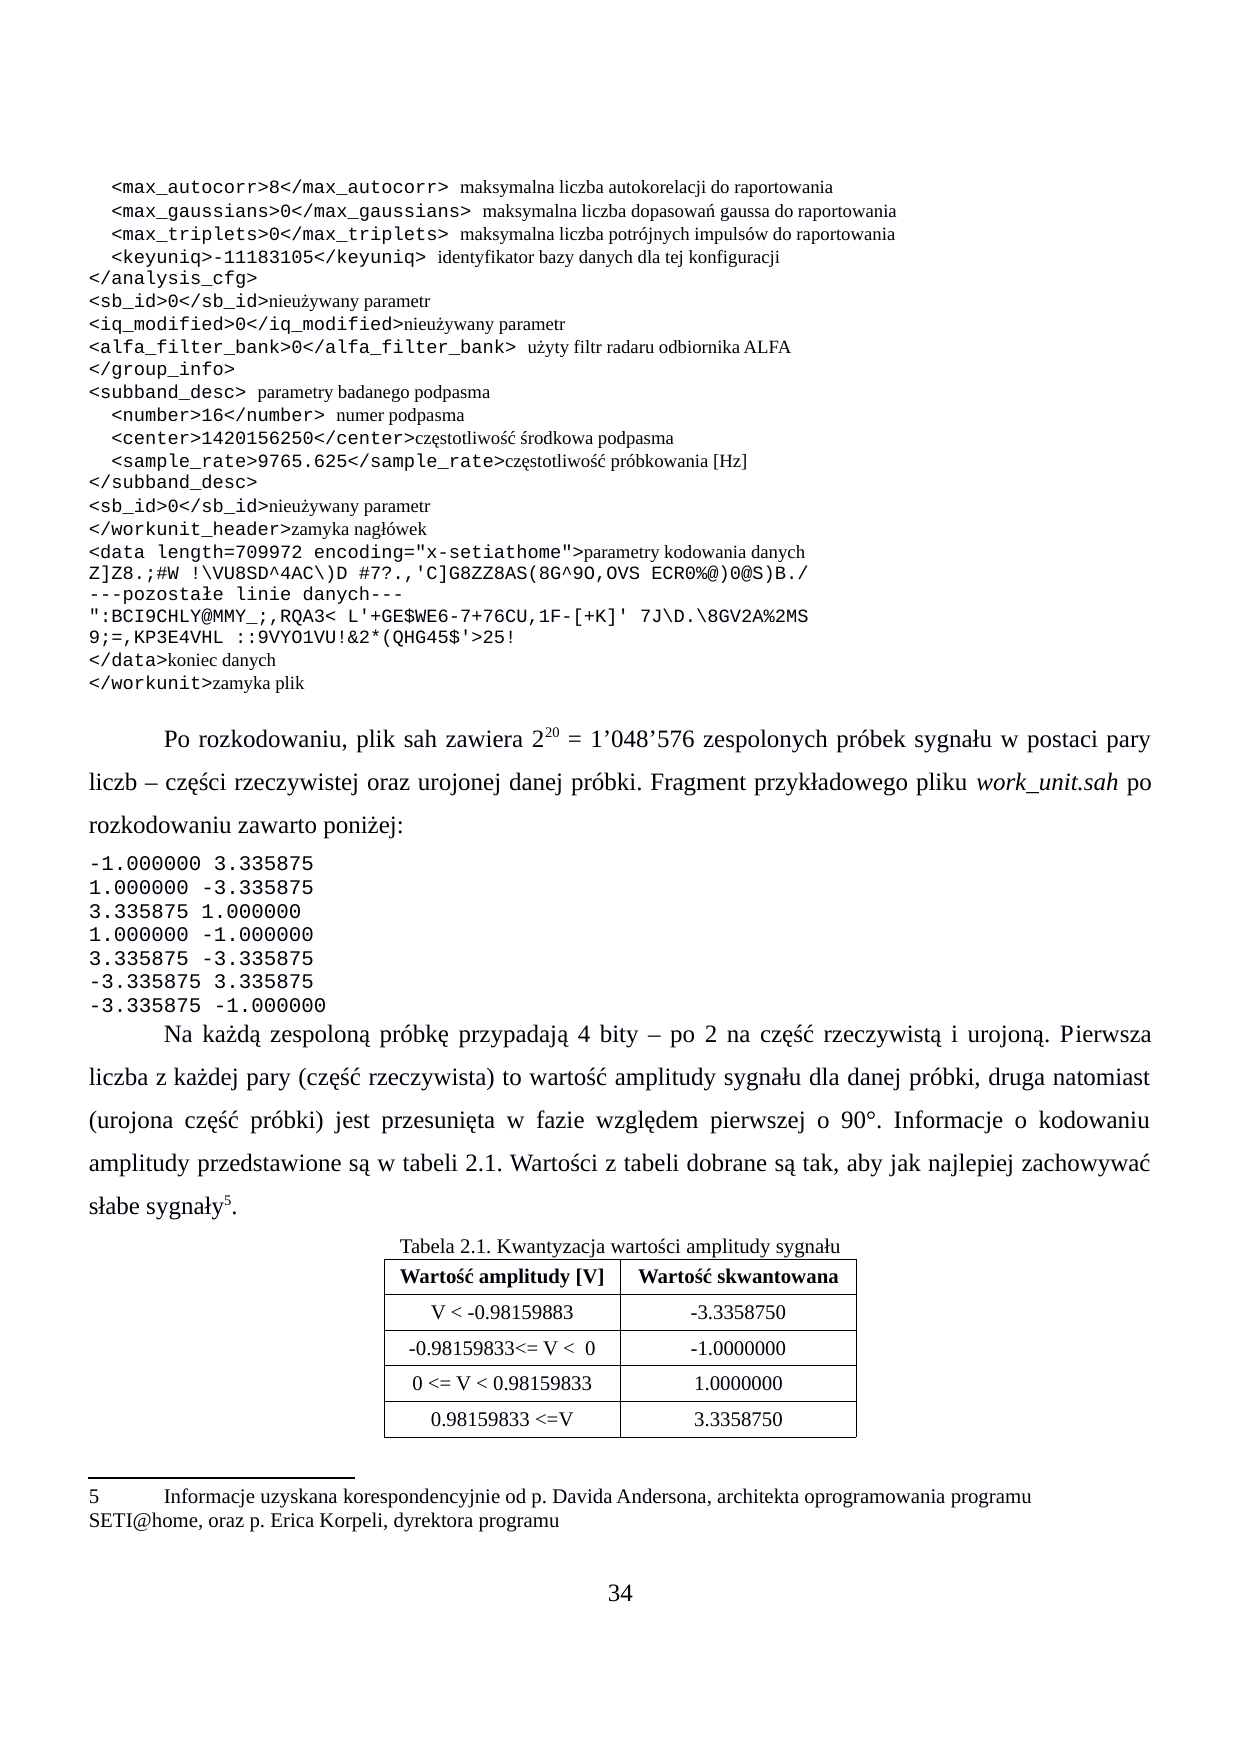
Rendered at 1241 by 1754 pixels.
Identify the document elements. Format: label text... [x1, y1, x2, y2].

text </analysis_cfg> [88, 269, 1152, 290]
text </workunit>zamyka plik [88, 672, 1152, 695]
table_cell -0.98159833<= V < 0 [385, 1331, 620, 1365]
text Po rozkodowaniu, plik sah zawiera 220 = 1’048’576 zespolonych próbek sygnału w postaci pary liczb – części rzeczywistej oraz urojonej danej próbki. Fragment przykładowego pliku work_unit.sah po rozkodowaniu zawarto poniżej: [88, 724, 1152, 839]
text ":BCI9CHLY@MMY_;,RQA3< L'+GE$WE6-7+76CU,1F-[+K]' 7J\D.\8GV2A%2MS [88, 606, 1152, 628]
table_header Wartość skwantowana [621, 1260, 856, 1294]
text <number>16</number> numer podpasma [88, 404, 1152, 427]
text -3.335875 -1.000000 [88, 995, 1152, 1019]
text 9;=,KP3E4VHL ::9VYO1VU!&2*(QHG45$'>25! [88, 628, 1152, 649]
text <keyuniq>-11183105</keyuniq> identyfikator bazy danych dla tej konfiguracji [88, 246, 1152, 269]
text Z]Z8.;#W !\VU8SD^4AC\)D #7?.,'C]G8ZZ8AS(8G^9O,OVS ECR0%@)0@S)B./ [88, 564, 1152, 585]
text </workunit_header>zamyka nagłówek [88, 518, 1152, 541]
text <iq_modified>0</iq_modified>nieużywany parametr [88, 313, 1152, 336]
table_cell 0.98159833 <=V [385, 1402, 620, 1437]
text -1.000000 3.335875 [88, 853, 1152, 877]
text <center>1420156250</center>częstotliwość środkowa podpasma [88, 427, 1152, 450]
table_cell V < -0.98159883 [385, 1295, 620, 1330]
text <sample_rate>9765.625</sample_rate>częstotliwość próbkowania [Hz] [88, 450, 1152, 473]
text <sb_id>0</sb_id>nieużywany parametr [88, 494, 1152, 518]
text -3.335875 3.335875 [88, 972, 1152, 995]
text <alfa_filter_bank>0</alfa_filter_bank> użyty filtr radaru odbiornika ALFA [88, 336, 1152, 359]
text <max_gaussians>0</max_gaussians> maksymalna liczba dopasowań gaussa do raportowania [88, 199, 1152, 223]
table_cell -3.3358750 [621, 1295, 856, 1330]
table_header Wartość amplitudy [V] [385, 1260, 620, 1294]
text <subband_desc> parametry badanego podpasma [88, 381, 1152, 404]
table_cell 3.3358750 [621, 1402, 856, 1437]
text <data length=709972 encoding="x-setiathome">parametry kodowania danych [88, 541, 1152, 564]
text 1.000000 -1.000000 [88, 924, 1152, 948]
text Tabela 2.1. Kwantyzacja wartości amplitudy sygnału [88, 1234, 1152, 1258]
table_cell 1.0000000 [621, 1366, 856, 1401]
text 3.335875 1.000000 [88, 901, 1152, 924]
text </data>koniec danych [88, 649, 1152, 672]
table_cell -1.0000000 [621, 1331, 856, 1365]
text <max_triplets>0</max_triplets> maksymalna liczba potrójnych impulsów do raportowania [88, 223, 1152, 246]
text Na każdą zespoloną próbkę przypadają 4 bity – po 2 na część rzeczywistą i urojoną. Pierwsza liczba z każdej pary (część rzeczywista) to wartość amplitudy sygnału dla danej próbki, druga natomiast (urojona część próbki) jest przesunięta w fazie względem pierwszej o 90°. Informacje o kodowaniu amplitudy przedstawione są w tabeli 2.1. Wartości z tabeli dobrane są tak, aby jak najlepiej zachowywać słabe sygnały. [88, 1019, 1152, 1220]
text Informacje uzyskana korespondencyjnie od p. Davida Andersona, architekta oprogramowania programu SETI@home, oraz p. Erica Korpeli, dyrektora programu [88, 1484, 1152, 1532]
text </group_info> [88, 359, 1152, 381]
text <sb_id>0</sb_id>nieużywany parametr [88, 290, 1152, 313]
text 3.335875 -3.335875 [88, 948, 1152, 972]
text </subband_desc> [88, 473, 1152, 494]
text <max_autocorr>8</max_autocorr> maksymalna liczba autokorelacji do raportowania [88, 176, 1152, 199]
table_cell 0 <= V < 0.98159833 [385, 1366, 620, 1401]
text ---pozostałe linie danych--- [88, 585, 1152, 606]
text 1.000000 -3.335875 [88, 877, 1152, 901]
